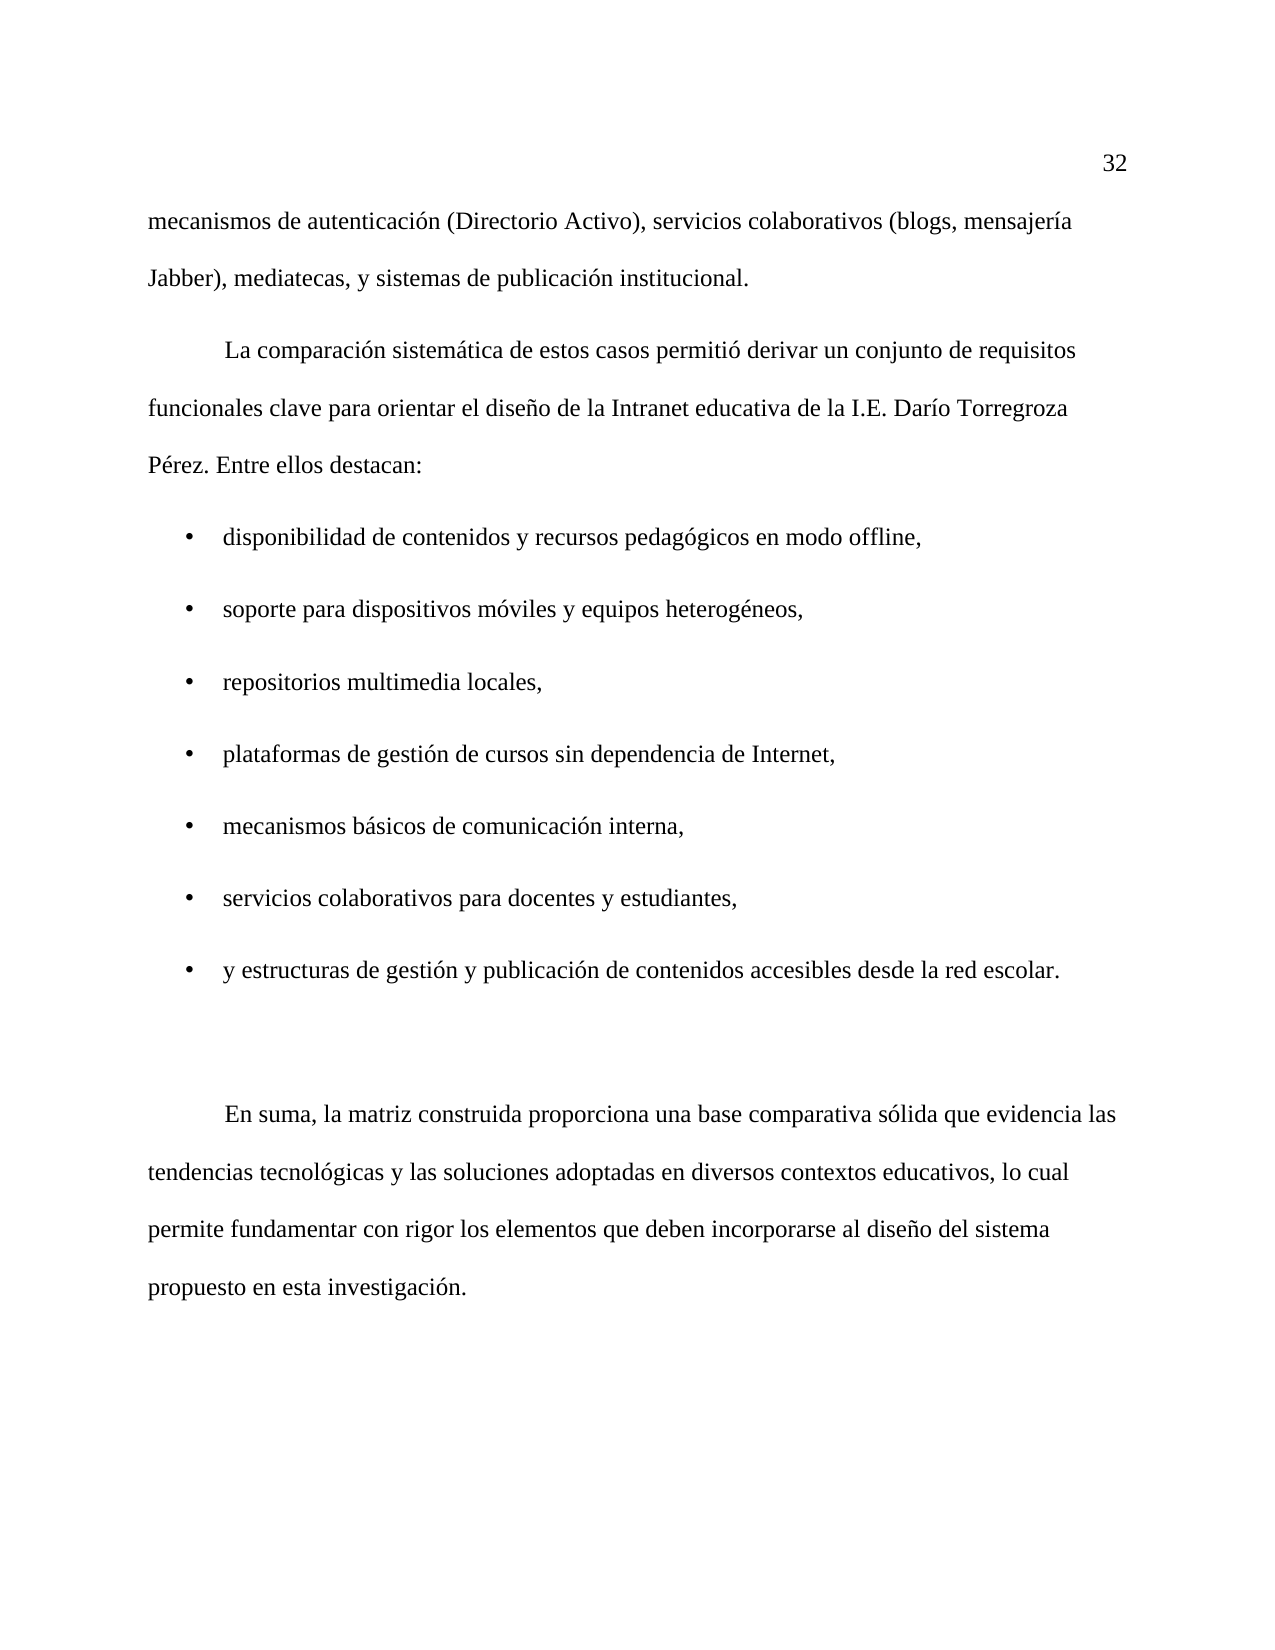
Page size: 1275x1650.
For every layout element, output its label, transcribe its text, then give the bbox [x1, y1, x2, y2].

list servicios colaborativos para docentes y estudiantes, [185, 883, 1127, 912]
list y estructuras de gestión y publicación de contenidos accesibles desde la red escolar. [185, 955, 1127, 984]
list mecanismos básicos de comunicación interna, [185, 811, 1127, 839]
list plataformas de gestión de cursos sin dependencia de Internet, [185, 739, 1127, 767]
list soporte para dispositivos móviles y equipos heterogéneos, [185, 594, 1127, 623]
list repositorios multimedia locales, [185, 667, 1127, 695]
list disponibilidad de contenidos y recursos pedagógicos en modo offline, [185, 522, 1127, 551]
text La comparación sistemática de estos casos permitió derivar un conjunto de requisitos funcionales clave para orientar el diseño de la Intranet educativa de la I.E. Darío Torregroza Pérez. Entre ellos destacan: [148, 335, 1127, 479]
text En suma, la matriz construida proporciona una base comparativa sólida que evidencia las tendencias tecnológicas y las soluciones adoptadas en diversos contextos educativos, lo cual permite fundamentar con rigor los elementos que deben incorporarse al diseño del sistema propuesto en esta investigación. [148, 1099, 1127, 1300]
text mecanismos de autenticación (Directorio Activo), servicios colaborativos (blogs, mensajería Jabber), mediatecas, y sistemas de publicación institucional. [148, 206, 1127, 292]
